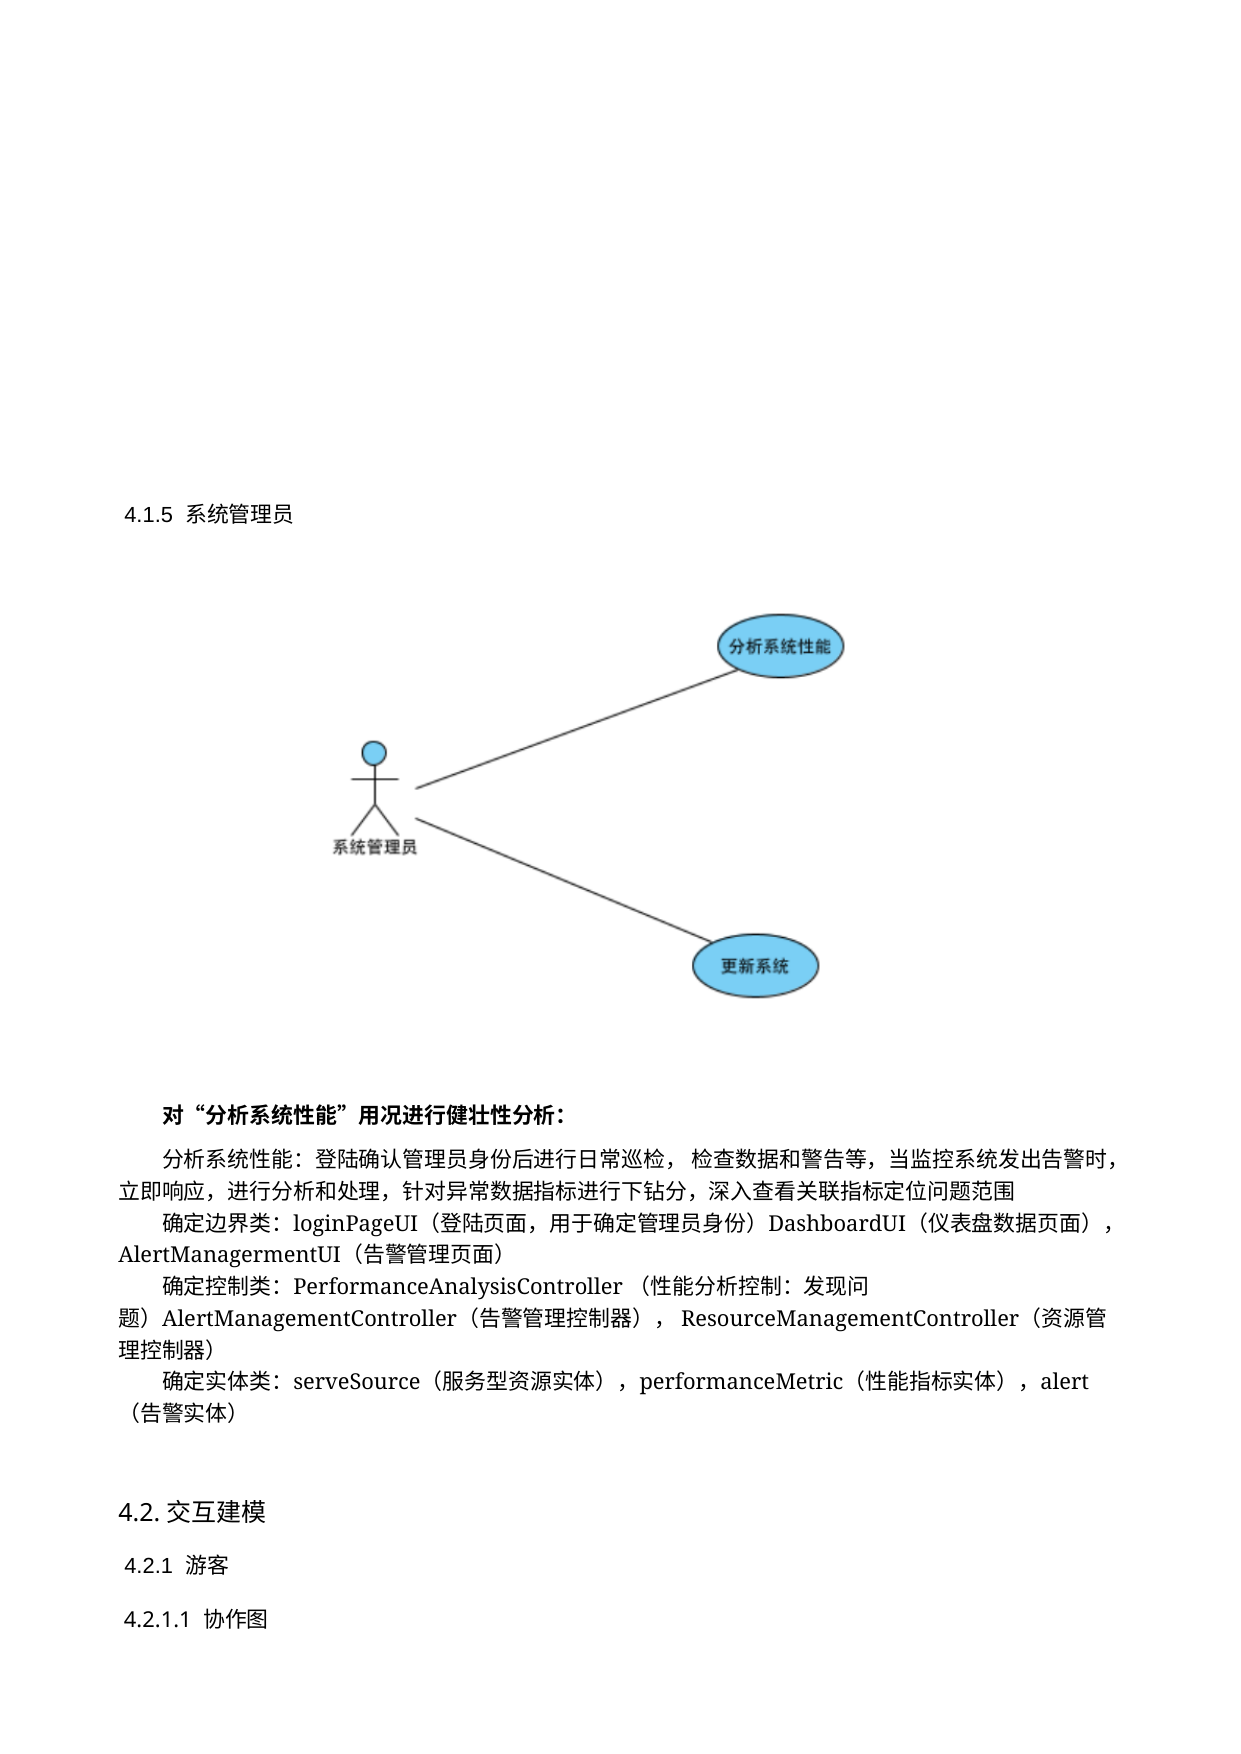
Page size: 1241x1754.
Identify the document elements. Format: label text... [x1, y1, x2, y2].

text 确定控制类：PerformanceAnalysisController （性能分析控制：发现问题）AlertManagementController（告警管理控制器）， ResourceManagementController（资源管理控制器） [118, 1269, 1122, 1364]
text 对“分析系统性能”用况进行健壮性分析： [118, 542, 1122, 1129]
subtitle 交互建模 [118, 1493, 1122, 1529]
subtitle 系统管理员 [118, 497, 1122, 529]
subtitle 协作图 [118, 1602, 1122, 1634]
text 分析系统性能：登陆确认管理员身份后进行日常巡检， 检查数据和警告等，当监控系统发出告警时，立即响应，进行分析和处理，针对异常数据指标进行下钻分，深入查看关联指标定位问题范围 [118, 1142, 1122, 1206]
picture [196, 535, 1044, 1079]
text 确定实体类：serveSource（服务型资源实体），performanceMetric（性能指标实体），alert（告警实体） [118, 1364, 1122, 1428]
subtitle 游客 [118, 1548, 1122, 1579]
text 确定边界类：loginPageUI（登陆页面，用于确定管理员身份）DashboardUI（仪表盘数据页面），AlertManagermentUI（告警管理页面） [118, 1206, 1122, 1269]
